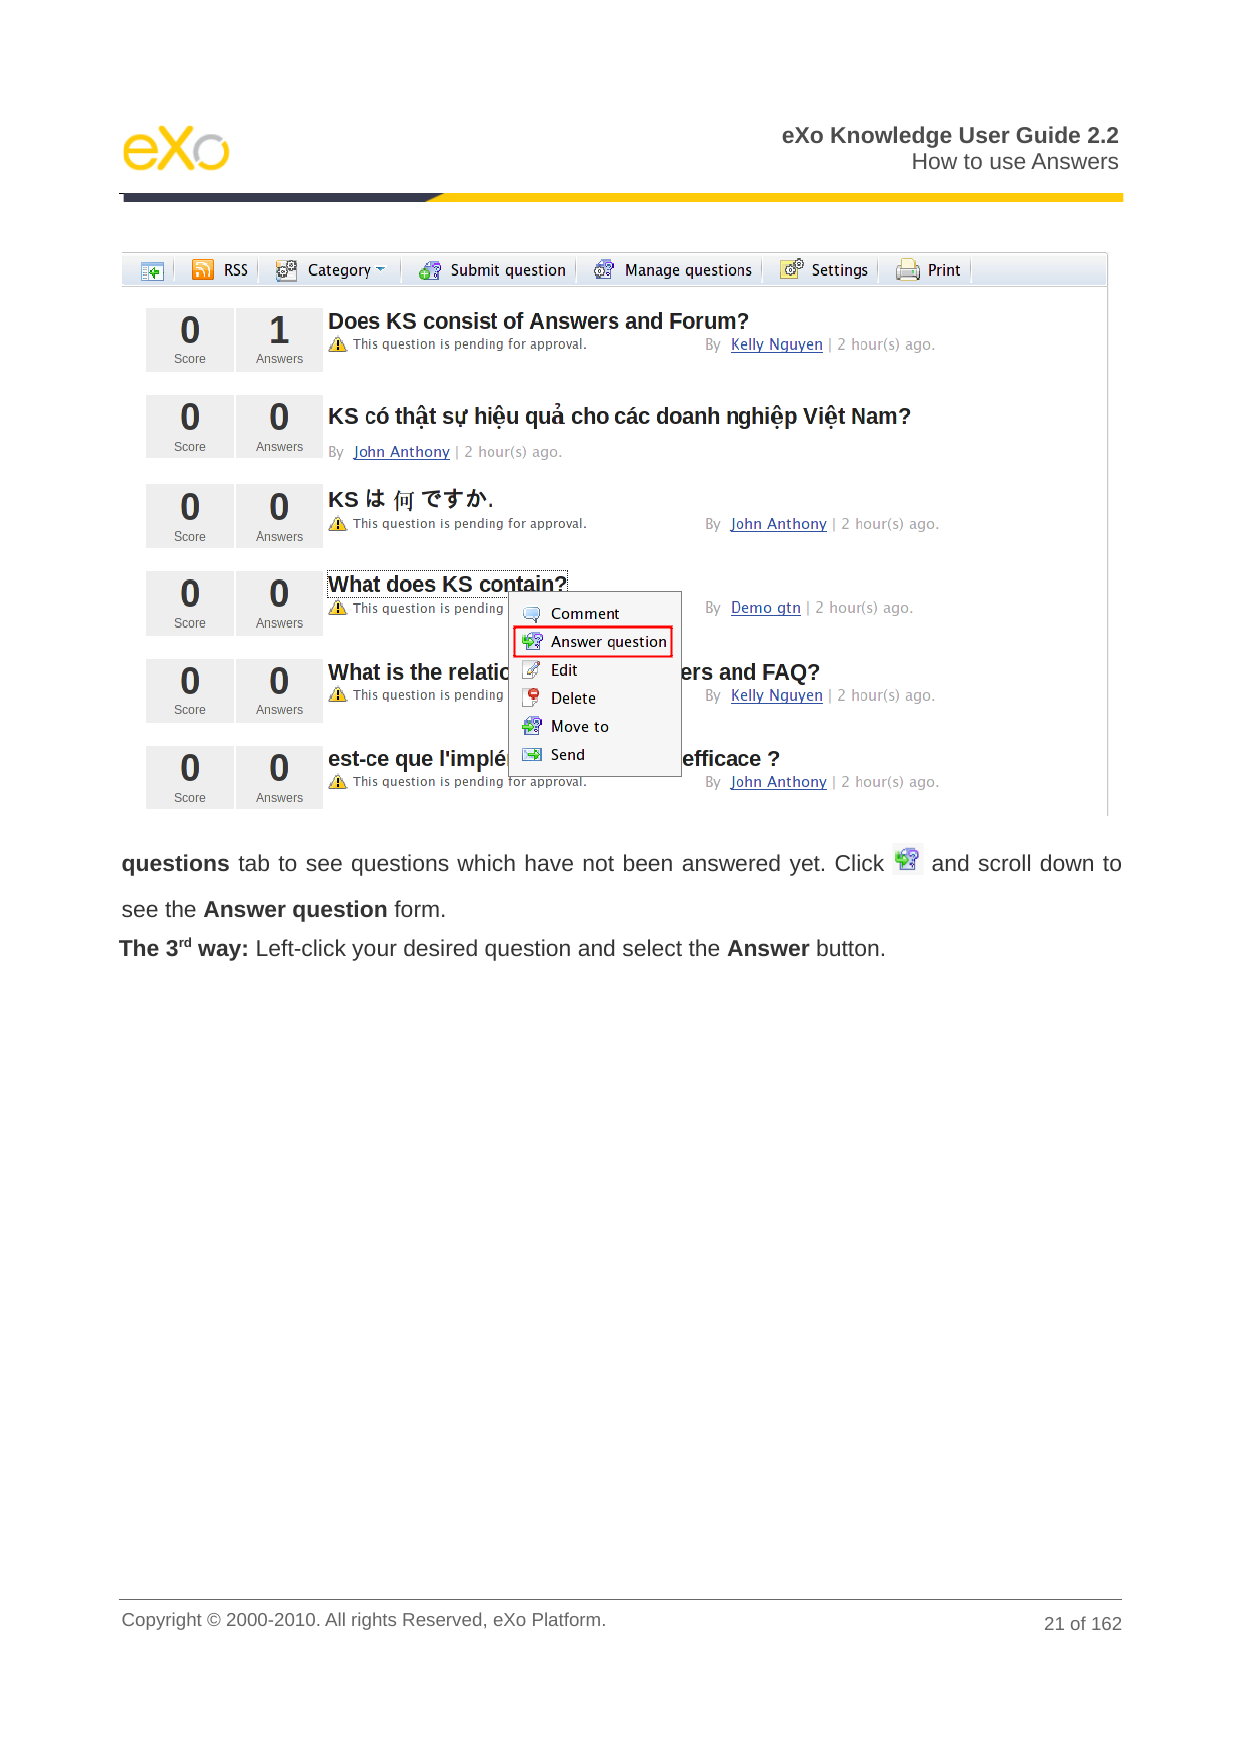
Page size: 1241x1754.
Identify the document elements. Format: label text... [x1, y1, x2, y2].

list questions tab to see questions which have not been answered yet. Clickand scroll down to see the Answer question form. [84, 223, 1122, 922]
picture [121, 252, 1109, 816]
text The 3rd way: Left-click your desired question and select the Answer button. [118, 935, 1122, 961]
picture [123, 125, 230, 171]
picture [123, 193, 1124, 202]
picture [892, 843, 924, 875]
